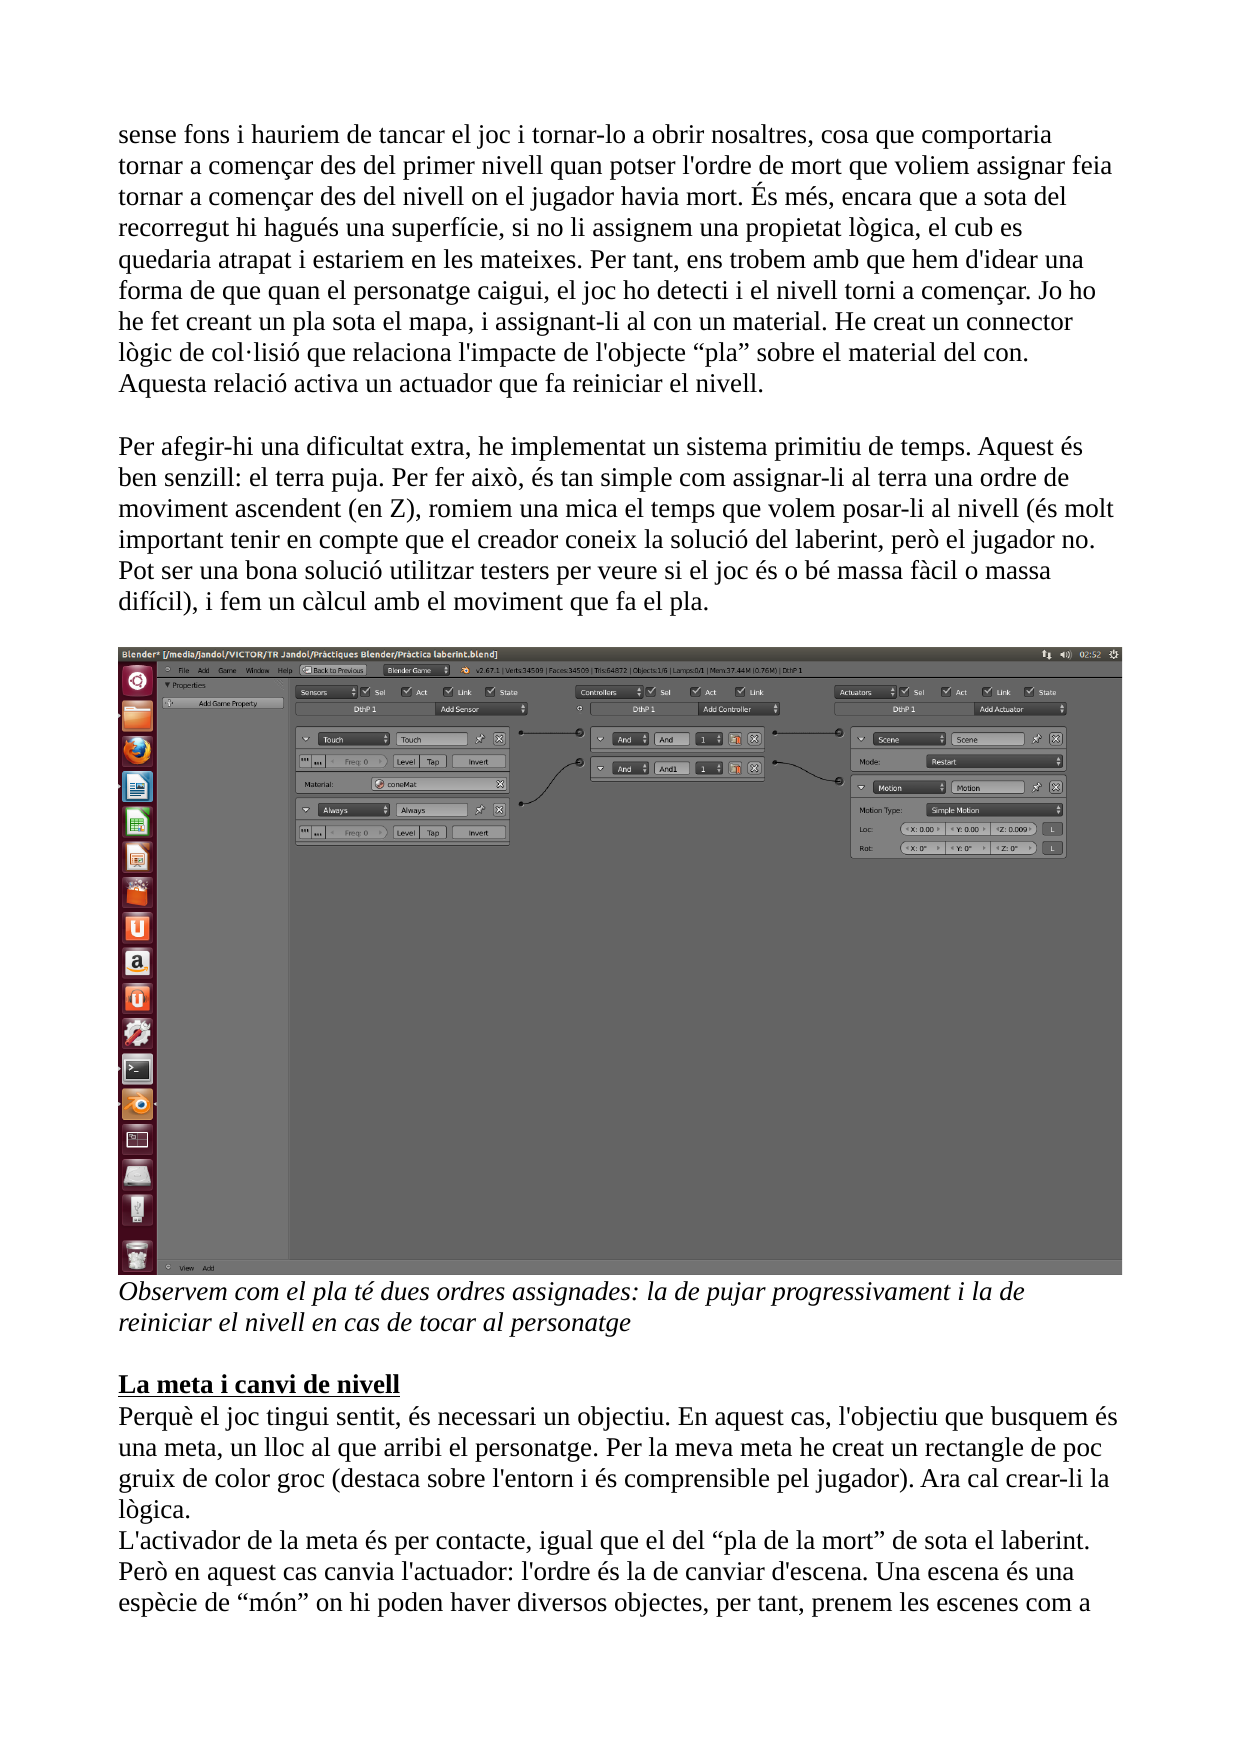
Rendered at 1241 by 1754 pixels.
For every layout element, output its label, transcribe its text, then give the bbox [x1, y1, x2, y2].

text L'activador de la meta és per contacte, igual que el del “pla de la mort” de sota el laberint. Però en aquest cas canvia l'actuador: l'ordre és la de canviar d'escena. Una escena és una espècie de “món” on hi poden haver diversos objectes, per tant, prenem les escenes com a [118, 1524, 1122, 1618]
text Per afegir-hi una dificultat extra, he implementat un sistema primitiu de temps. Aquest és ben senzill: el terra puja. Per fer això, és tan simple com assignar-li al terra una ordre de moviment ascendent (en Z), romiem una mica el temps que volem posar-li al nivell (és molt important tenir en compte que el creador coneix la solució del laberint, però el jugador no. Pot ser una bona solució utilitzar testers per veure si el joc és o bé massa fàcil o massa difícil), i fem un càlcul amb el moviment que fa el pla. [118, 429, 1122, 616]
text Observem com el pla té dues ordres assignades: la de pujar progressivament i la de reiniciar el nivell en cas de tocar al personatge [118, 1275, 1122, 1337]
picture [118, 647, 1123, 1275]
text sense fons i hauriem de tancar el joc i tornar-lo a obrir nosaltres, cosa que comportaria tornar a començar des del primer nivell quan potser l'ordre de mort que voliem assignar feia tornar a començar des del nivell on el jugador havia mort. És més, encara que a sota del recorregut hi hagués una superfície, si no li assignem una propietat lògica, el cub es quedaria atrapat i estariem en les mateixes. Per tant, ens trobem amb que hem d'idear una forma de que quan el personatge caigui, el joc ho detecti i el nivell torni a començar. Jo ho he fet creant un pla sota el mapa, i assignant-li al con un material. He creat un connector lògic de col·lisió que relaciona l'impacte de l'objecte “pla” sobre el material del con. Aquesta relació activa un actuador que fa reiniciar el nivell. [118, 118, 1122, 398]
text La meta i canvi de nivell [118, 1368, 1122, 1399]
text Perquè el joc tingui sentit, és necessari un objectiu. En aquest cas, l'objectiu que busquem és una meta, un lloc al que arribi el personatge. Per la meva meta he creat un rectangle de poc gruix de color groc (destaca sobre l'entorn i és comprensible pel jugador). Ara cal crear-li la lògica. [118, 1399, 1122, 1524]
